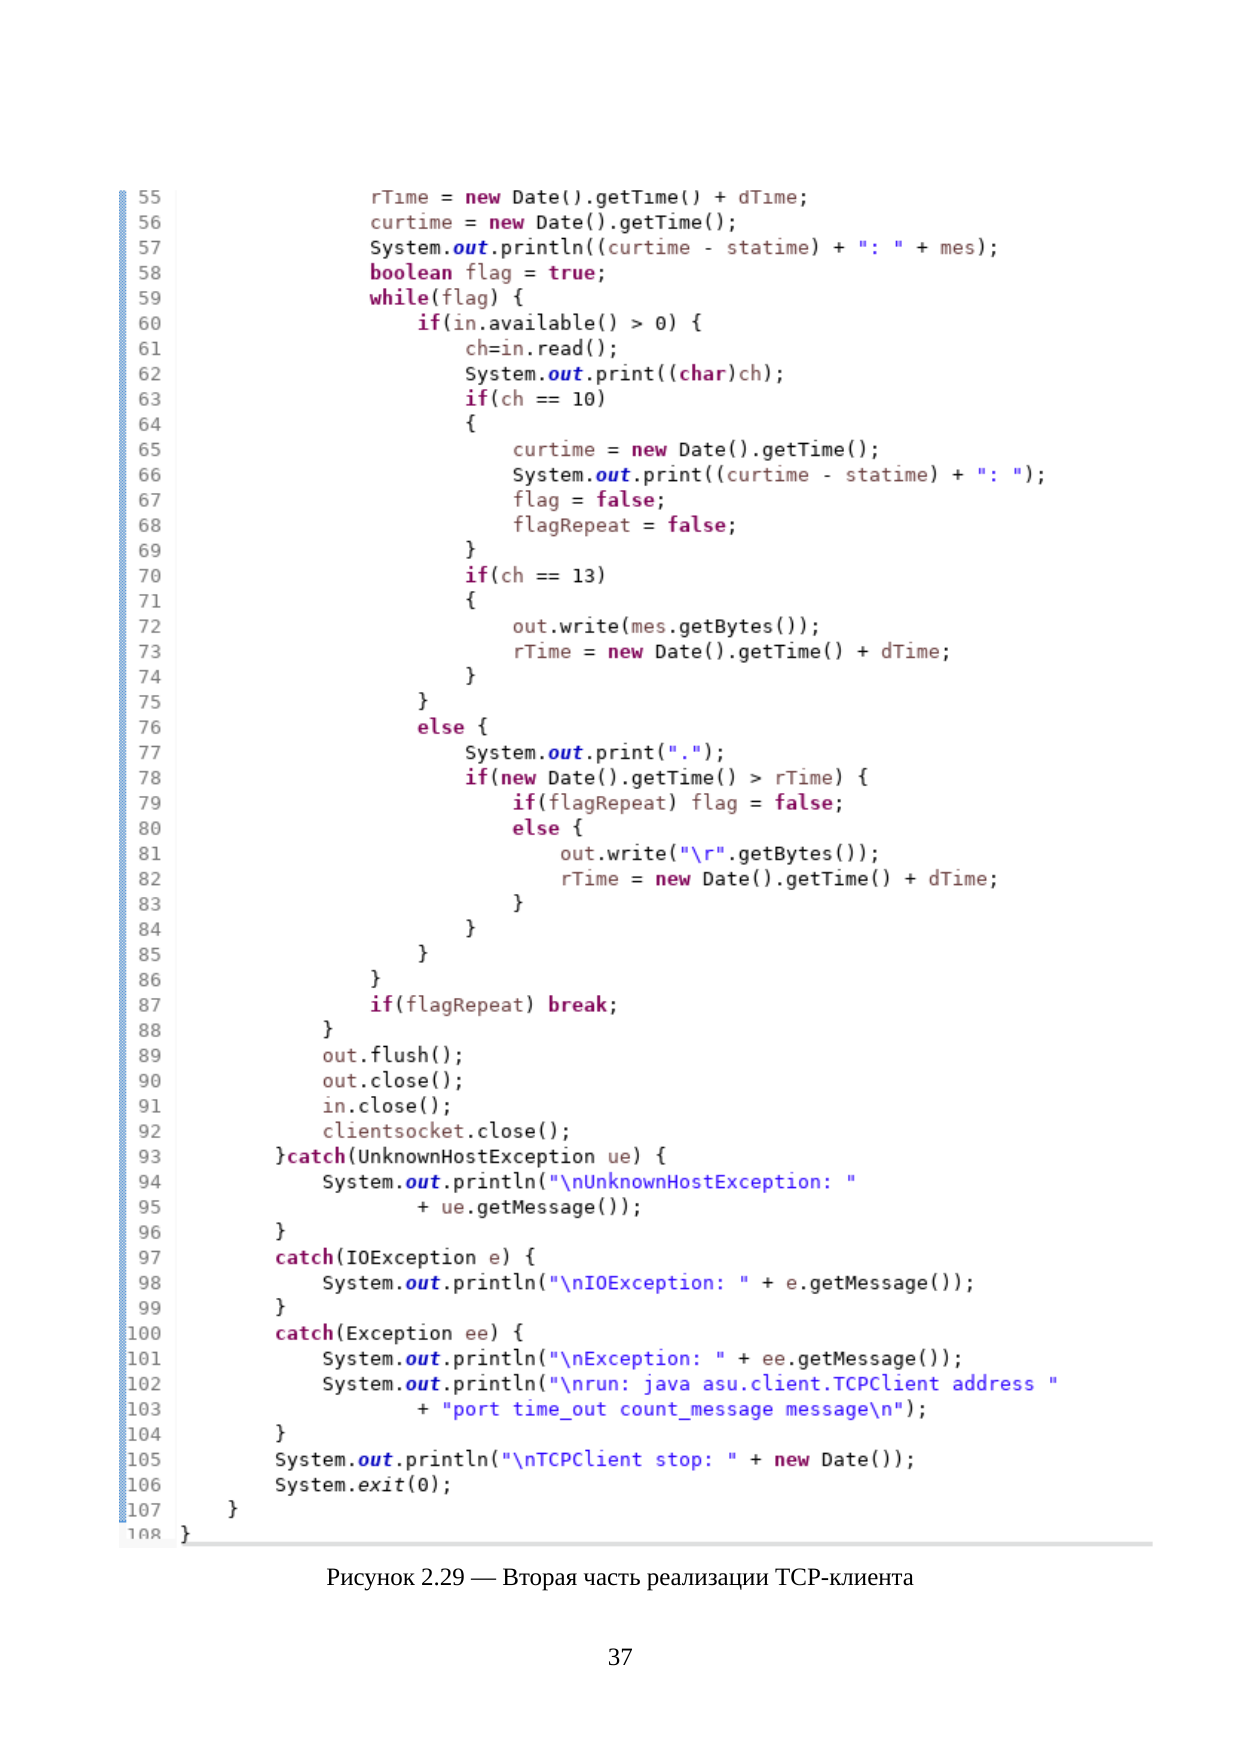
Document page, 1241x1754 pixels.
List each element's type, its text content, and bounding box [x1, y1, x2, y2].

picture [119, 189, 1153, 1548]
text Рисунок 2.29 — Вторая часть реализации TCP-клиента [118, 185, 1122, 1591]
